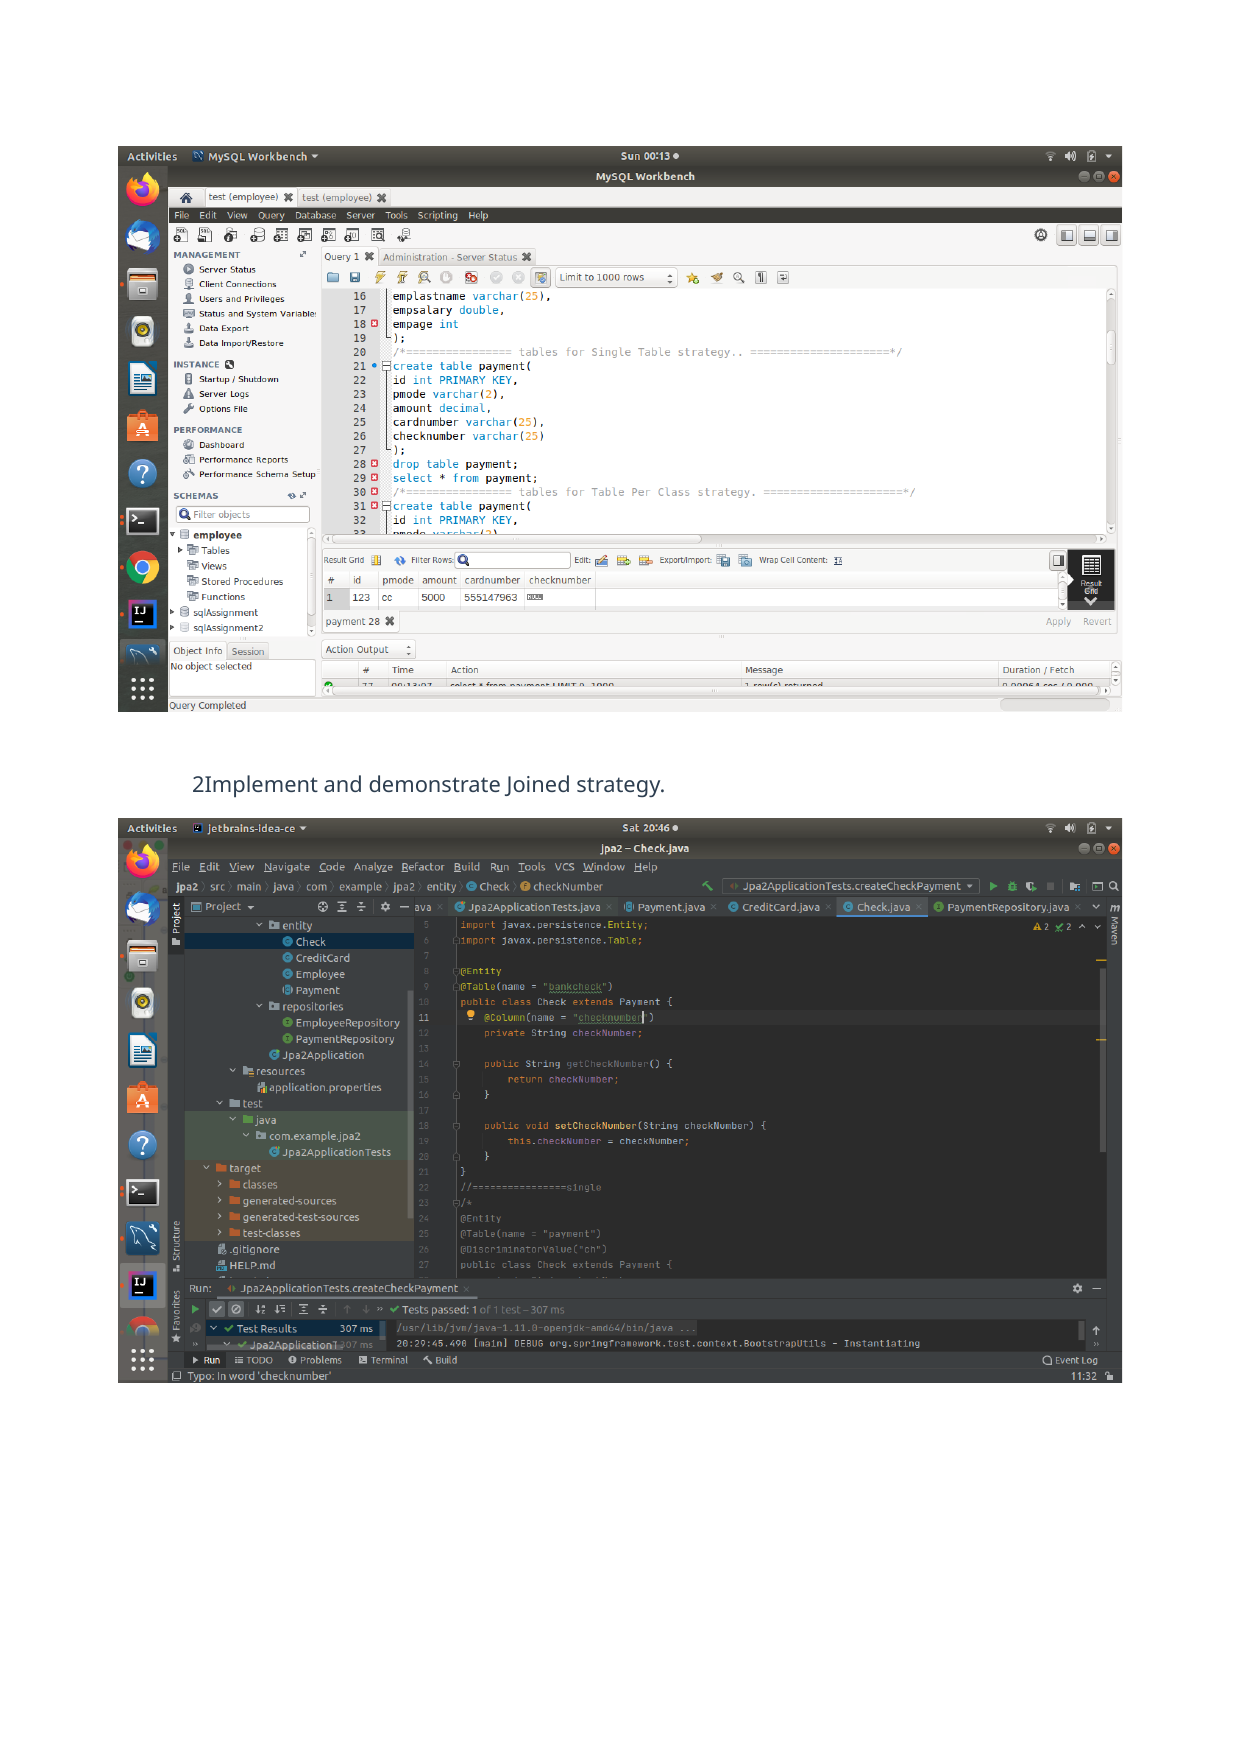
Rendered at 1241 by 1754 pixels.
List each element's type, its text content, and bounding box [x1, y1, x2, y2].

list 2Implement and demonstrate Joined strategy. [118, 769, 1122, 798]
picture [118, 146, 1123, 712]
picture [118, 818, 1123, 1383]
